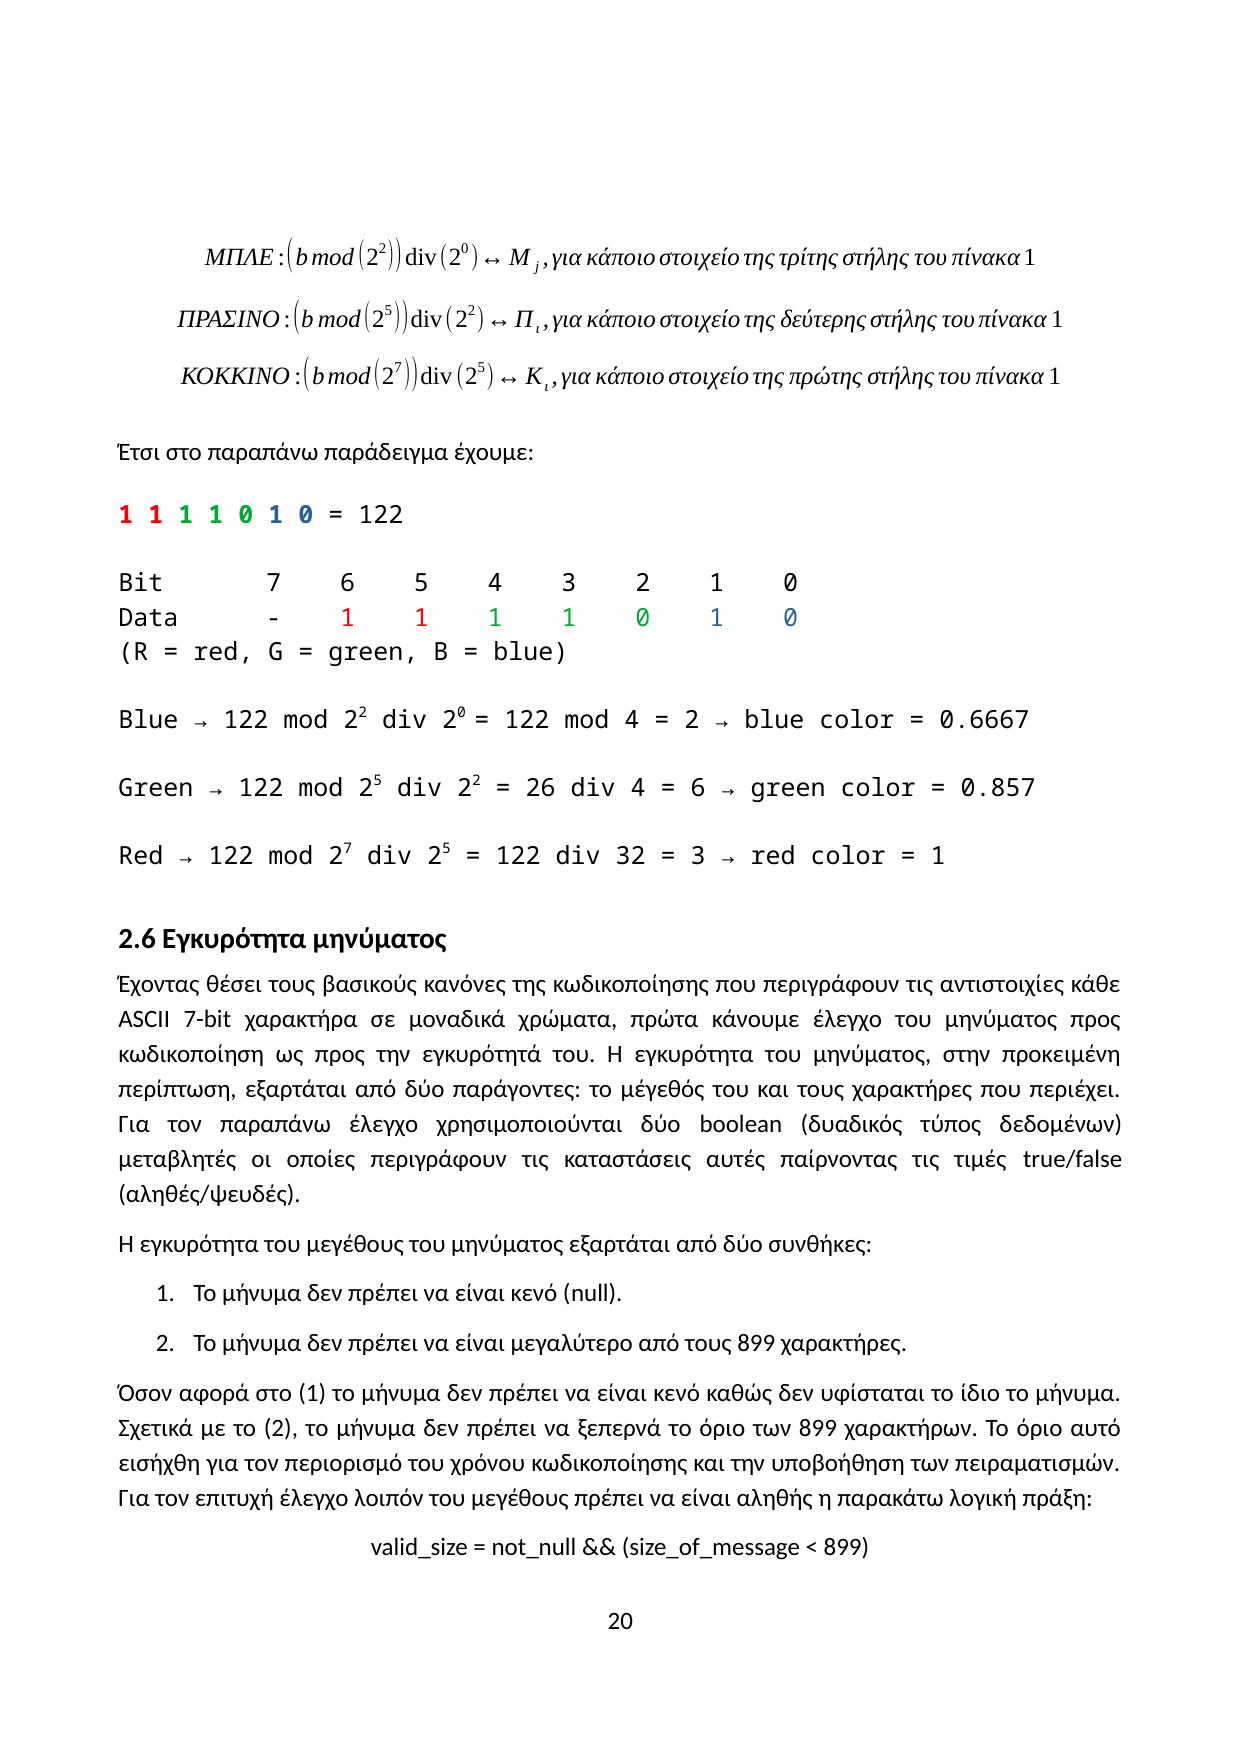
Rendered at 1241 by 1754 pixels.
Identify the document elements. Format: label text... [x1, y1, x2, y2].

text Έχοντας θέσει τους βασικούς κανόνες της κωδικοποίησης που περιγράφουν τις αντιστοιχίες κάθε ASCII 7-bit χαρακτήρα σε μοναδικά χρώματα, πρώτα κάνουμε έλεγχο του μηνύματος προς κωδικοποίηση ως προς την εγκυρότητά του. Η εγκυρότητα του μηνύματος, στην προκειμένη περίπτωση, εξαρτάται από δύο παράγοντες: το μέγεθός του και τους χαρακτήρες που περιέχει. Για τον παραπάνω έλεγχο χρησιμοποιούνται δύο boolean (δυαδικός τύπος δεδομένων) μεταβλητές οι οποίες περιγράφουν τις καταστάσεις αυτές παίρνοντας τις τιμές true/false (αληθές/ψευδές). [118, 968, 1122, 1209]
subtitle 2.6 Εγκυρότητα μηνύματος [118, 920, 1122, 956]
text Green → 122 mod 25 div 22 = 26 div 4 = 6 → green color = 0.857 [118, 769, 1122, 803]
text Blue → 122 mod 22 div 20 = 122 mod 4 = 2 → blue color = 0.6667 [118, 701, 1122, 735]
text Bit 7 6 5 4 3 2 1 0 [118, 565, 1122, 599]
text 1 1 1 1 0 1 0 = 122 [118, 497, 1122, 531]
list Το μήνυμα δεν πρέπει να είναι κενό (null). [156, 1278, 1122, 1308]
text Έτσι στο παραπάνω παράδειγμα έχουμε: [118, 436, 1122, 466]
text (R = red, G = green, B = blue) [118, 633, 1122, 667]
text Red → 122 mod 27 div 25 = 122 div 32 = 3 → red color = 1 [118, 838, 1122, 872]
text valid_size = not_null && (size_of_message < 899) [118, 1531, 1122, 1562]
text Η εγκυρότητα του μεγέθους του μηνύματος εξαρτάται από δύο συνθήκες: [118, 1228, 1122, 1258]
text Όσον αφορά στο (1) το μήνυμα δεν πρέπει να είναι κενό καθώς δεν υφίσταται το ίδιο το μήνυμα. Σχετικά με το (2), το μήνυμα δεν πρέπει να ξεπερνά το όριο των 899 χαρακτήρων. Το όριο αυτό εισήχθη για τον περιορισμό του χρόνου κωδικοποίησης και την υποβοήθηση των πειραματισμών. Για τον επιτυχή έλεγχο λοιπόν του μεγέθους πρέπει να είναι αληθής η παρακάτω λογική πράξη: [118, 1377, 1122, 1512]
text Data - 1 1 1 1 0 1 0 [118, 599, 1122, 633]
list Το μήνυμα δεν πρέπει να είναι μεγαλύτερο από τους 899 χαρακτήρες. [156, 1327, 1122, 1358]
